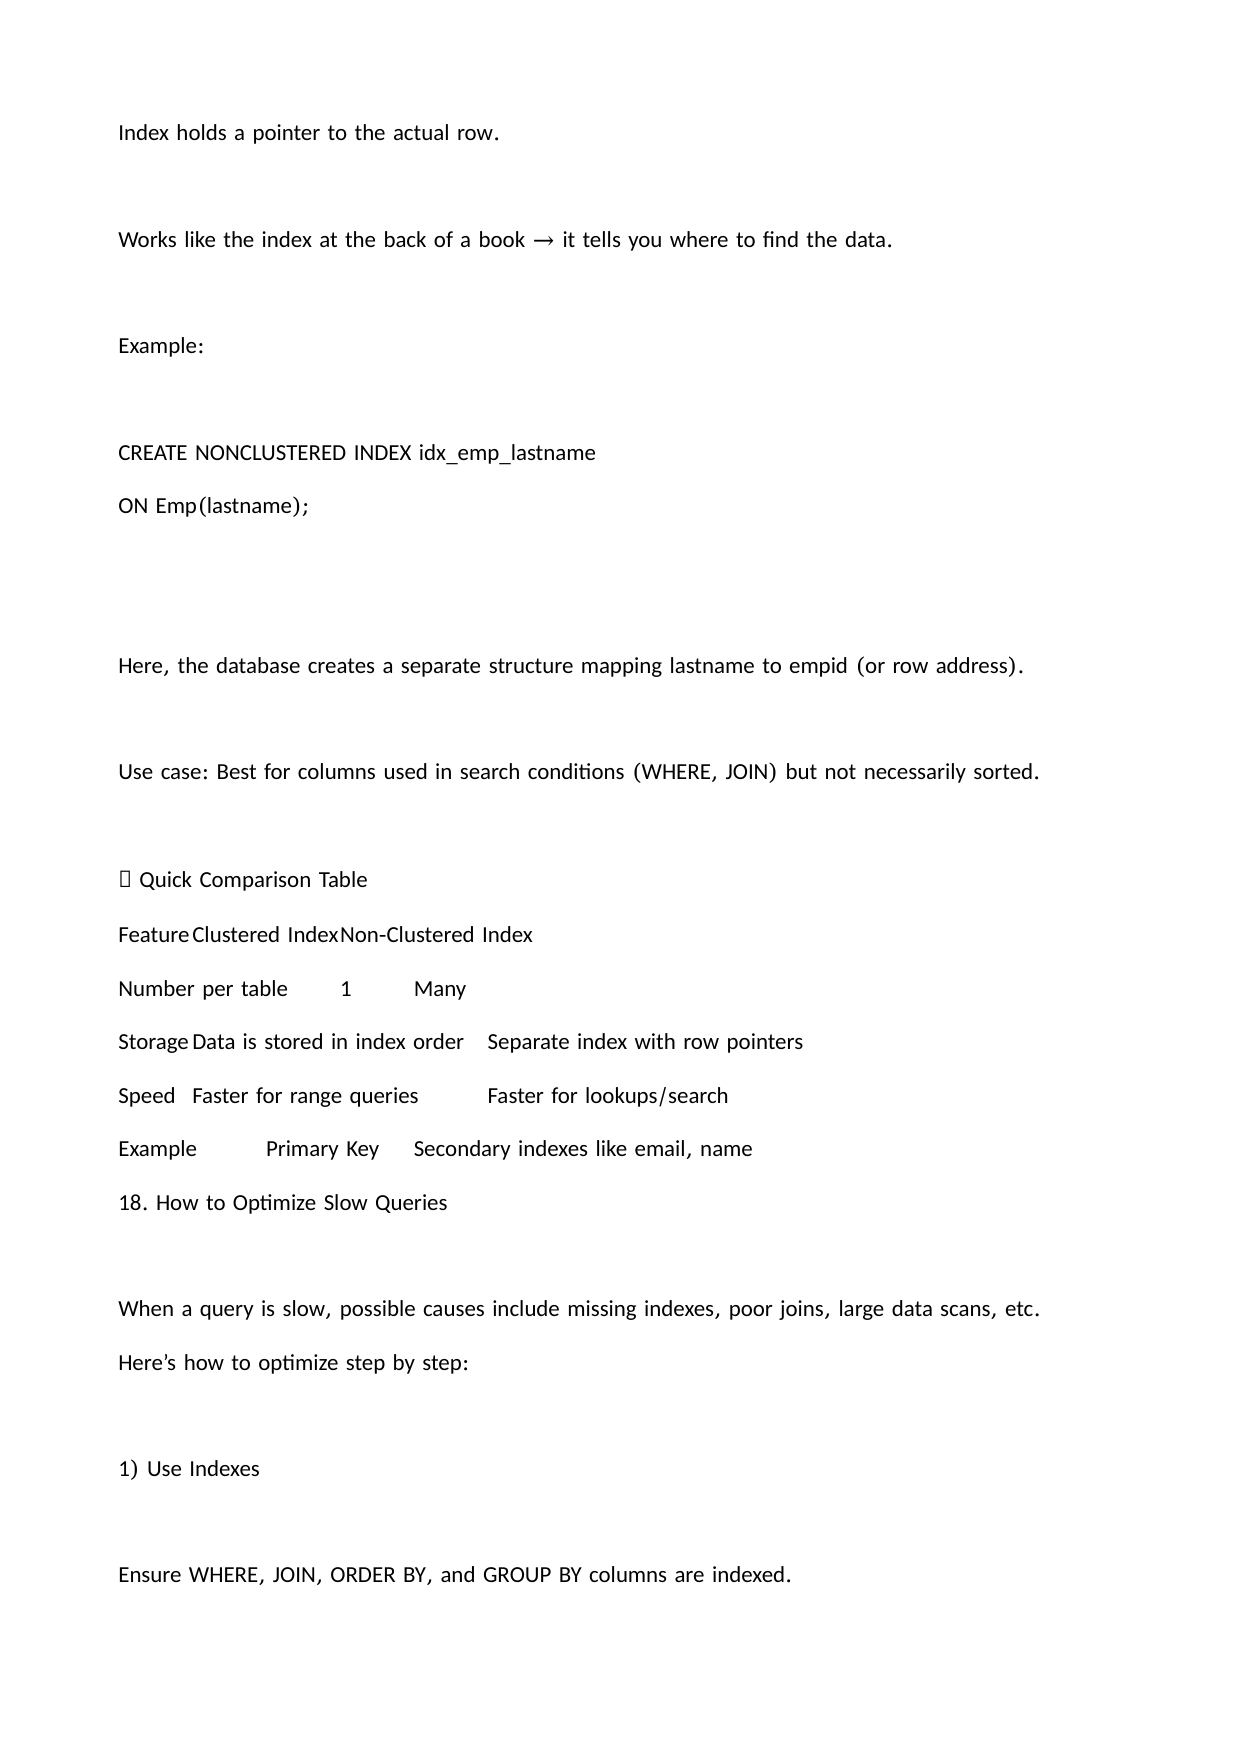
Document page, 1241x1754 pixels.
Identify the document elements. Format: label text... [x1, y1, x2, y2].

text Works like the index at the back of a book → it tells you where to find the data. [118, 224, 1122, 253]
text Here, the database creates a separate structure mapping lastname to empid (or row address). [118, 650, 1122, 679]
text When a query is slow, possible causes include missing indexes, poor joins, large data scans, etc. [118, 1294, 1122, 1322]
text Index holds a pointer to the actual row. [118, 118, 1122, 147]
text 1) Use Indexes [118, 1454, 1122, 1482]
text CREATE NONCLUSTERED INDEX idx_emp_lastname [118, 437, 1122, 466]
text Number per table 1 Many [118, 973, 1122, 1002]
text 18. How to Optimize Slow Queries [118, 1187, 1122, 1216]
text 🔹 Quick Comparison Table [118, 863, 1122, 894]
text Use case: Best for columns used in search conditions (WHERE, JOIN) but not necessarily sorted. [118, 757, 1122, 785]
text Speed Faster for range queries Faster for lookups/search [118, 1080, 1122, 1109]
text Feature Clustered Index Non-Clustered Index [118, 920, 1122, 948]
text Storage Data is stored in index order Separate index with row pointers [118, 1027, 1122, 1055]
text Example: [118, 331, 1122, 359]
text Here’s how to optimize step by step: [118, 1347, 1122, 1376]
text Example Primary Key Secondary indexes like email, name [118, 1134, 1122, 1162]
text ON Emp(lastname); [118, 491, 1122, 519]
text Ensure WHERE, JOIN, ORDER BY, and GROUP BY columns are indexed. [118, 1560, 1122, 1588]
